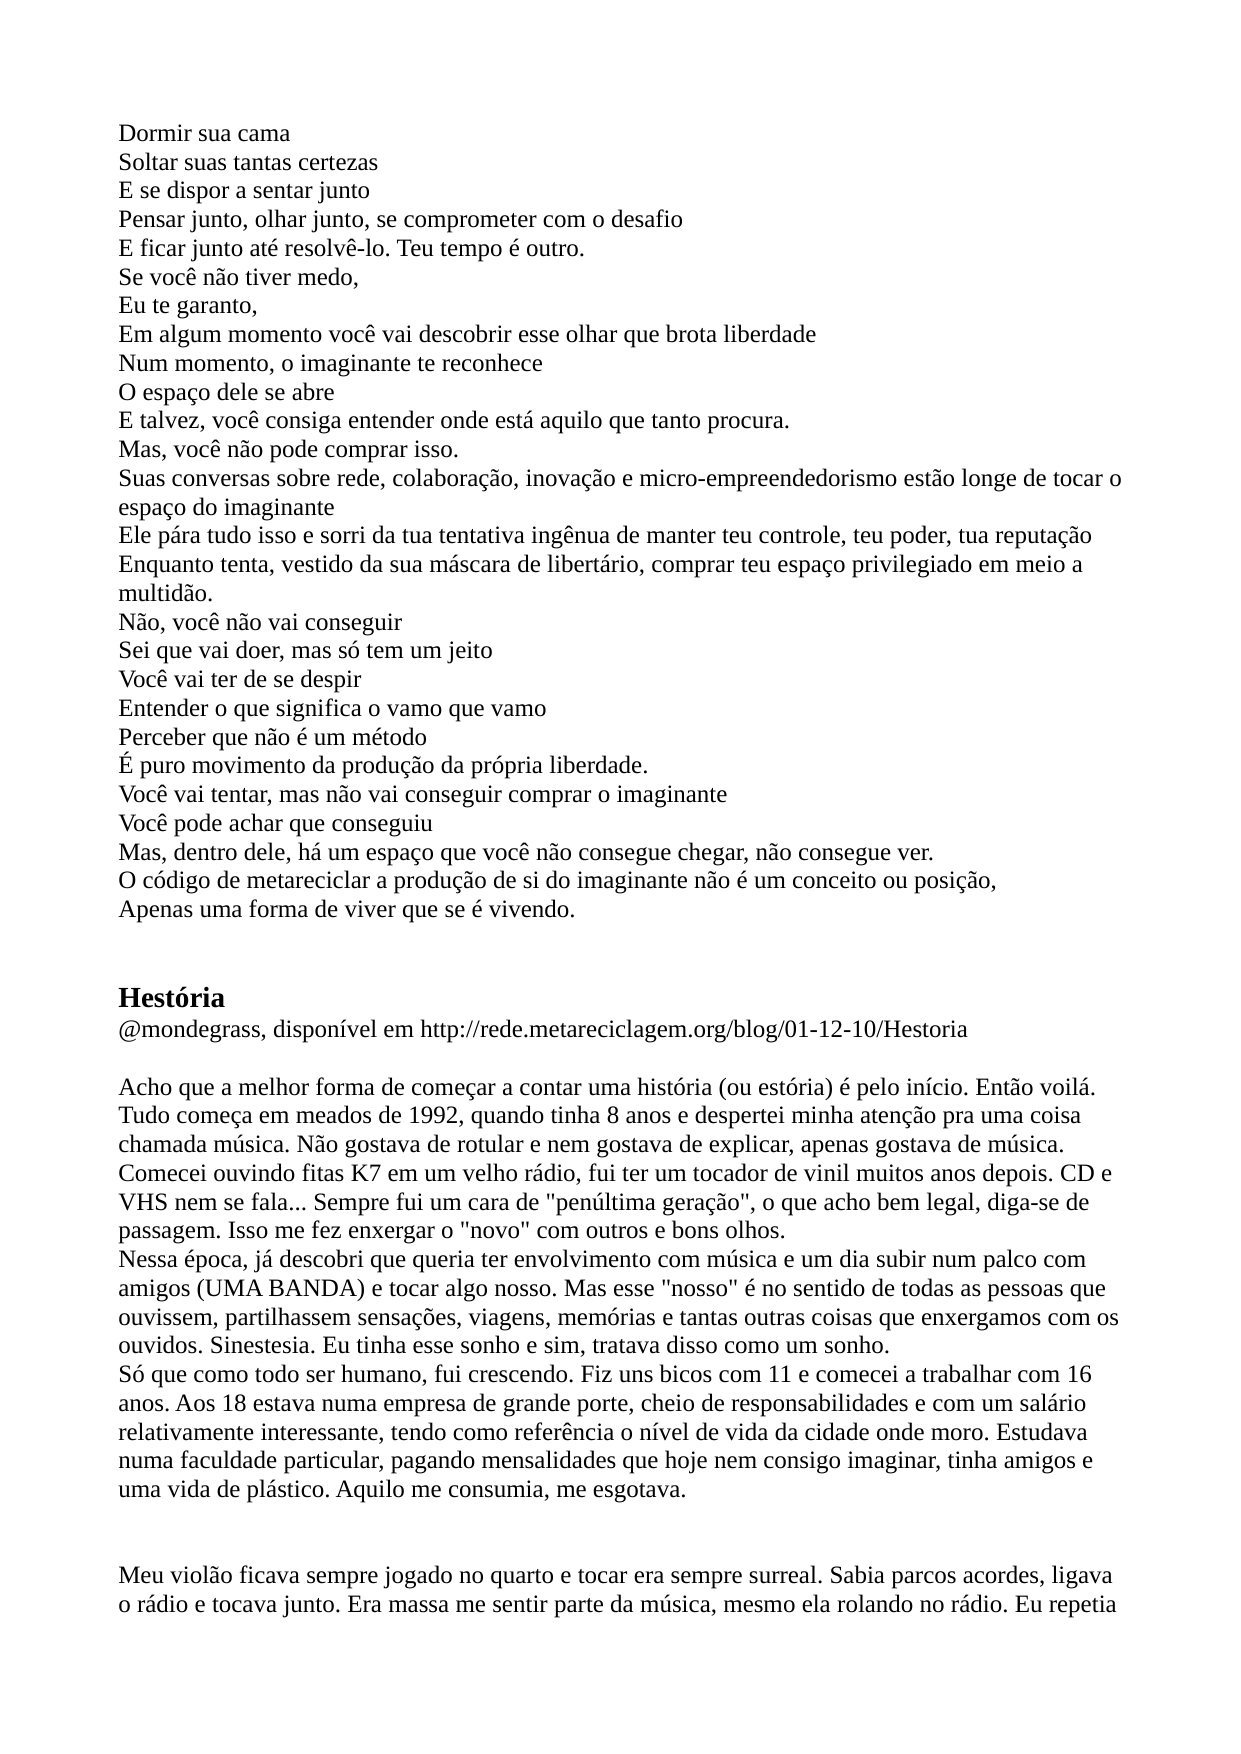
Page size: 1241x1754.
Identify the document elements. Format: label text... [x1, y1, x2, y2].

text @mondegrass, disponível em http://rede.metareciclagem.org/blog/01-12-10/Hestoria [118, 1014, 1122, 1043]
text Acho que a melhor forma de começar a contar uma história (ou estória) é pelo início. Então voilá. Tudo começa em meados de 1992, quando tinha 8 anos e despertei minha atenção pra uma coisa chamada música. Não gostava de rotular e nem gostava de explicar, apenas gostava de música. Comecei ouvindo fitas K7 em um velho rádio, fui ter um tocador de vinil muitos anos depois. CD e VHS nem se fala... Sempre fui um cara de "penúltima geração", o que acho bem legal, diga-se de passagem. Isso me fez enxergar o "novo" com outros e bons olhos. Nessa época, já descobri que queria ter envolvimento com música e um dia subir num palco com amigos (UMA BANDA) e tocar algo nosso. Mas esse "nosso" é no sentido de todas as pessoas que ouvissem, partilhassem sensações, viagens, memórias e tantas outras coisas que enxergamos com os ouvidos. Sinestesia. Eu tinha esse sonho e sim, tratava disso como um sonho. Só que como todo ser humano, fui crescendo. Fiz uns bicos com 11 e comecei a trabalhar com 16 anos. Aos 18 estava numa empresa de grande porte, cheio de responsabilidades e com um salário relativamente interessante, tendo como referência o nível de vida da cidade onde moro. Estudava numa faculdade particular, pagando mensalidades que hoje nem consigo imaginar, tinha amigos e uma vida de plástico. Aquilo me consumia, me esgotava. Meu violão ficava sempre jogado no quarto e tocar era sempre surreal. Sabia parcos acordes, ligava o rádio e tocava junto. Era massa me sentir parte da música, mesmo ela rolando no rádio. Eu repetia [118, 1072, 1122, 1618]
text Hestória [118, 981, 1122, 1014]
text Dormir sua cama Soltar suas tantas certezas E se dispor a sentar junto Pensar junto, olhar junto, se comprometer com o desafio E ficar junto até resolvê-lo. Teu tempo é outro. Se você não tiver medo, Eu te garanto, Em algum momento você vai descobrir esse olhar que brota liberdade Num momento, o imaginante te reconhece O espaço dele se abre E talvez, você consiga entender onde está aquilo que tanto procura. Mas, você não pode comprar isso. Suas conversas sobre rede, colaboração, inovação e micro-empreendedorismo estão longe de tocar o espaço do imaginante Ele pára tudo isso e sorri da tua tentativa ingênua de manter teu controle, teu poder, tua reputação Enquanto tenta, vestido da sua máscara de libertário, comprar teu espaço privilegiado em meio a multidão. Não, você não vai conseguir Sei que vai doer, mas só tem um jeito Você vai ter de se despir Entender o que significa o vamo que vamo Perceber que não é um método É puro movimento da produção da própria liberdade. Você vai tentar, mas não vai conseguir comprar o imaginante Você pode achar que conseguiu Mas, dentro dele, há um espaço que você não consegue chegar, não consegue ver. O código de metareciclar a produção de si do imaginante não é um conceito ou posição, Apenas uma forma de viver que se é vivendo. [118, 118, 1122, 923]
